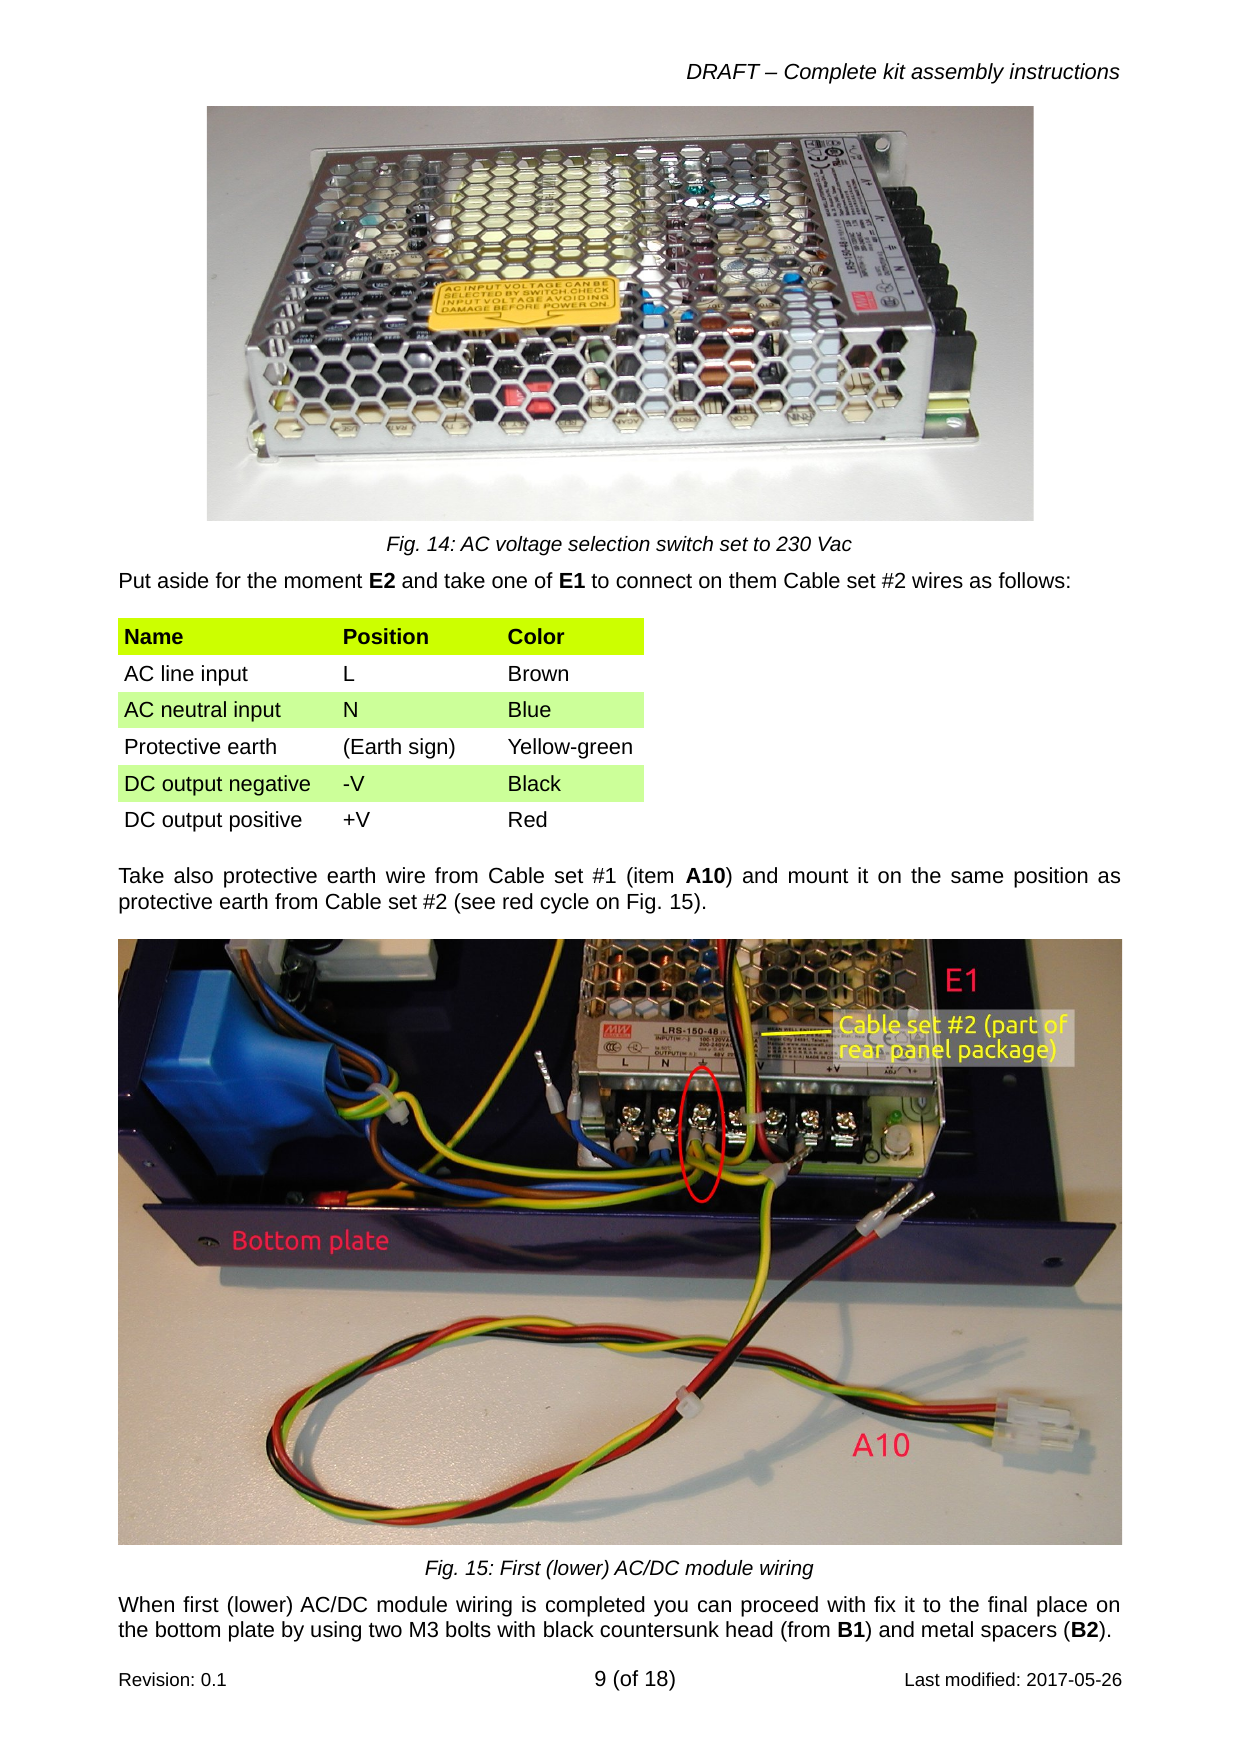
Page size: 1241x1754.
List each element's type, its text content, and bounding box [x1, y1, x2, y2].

text Take also protective earth wire from Cable set #1 (item A10) and mount it on the same position as protective earth from Cable set #2 (see red cycle on Fig. 15). [118, 863, 1122, 914]
picture [206, 106, 1034, 521]
table_cell Protective earth [118, 728, 337, 765]
table_header Name [118, 618, 337, 655]
table_cell DC output positive [118, 802, 337, 838]
table_cell Yellow-green [502, 728, 644, 765]
table_cell DC output negative [118, 765, 337, 802]
table_cell +V [337, 802, 502, 838]
table_cell Red [502, 802, 644, 838]
text Fig. 15: First (lower) AC/DC module wiring [118, 1545, 1122, 1580]
table_header Color [502, 618, 644, 655]
table_cell AC neutral input [118, 692, 337, 728]
table_cell N [337, 692, 502, 728]
table_header Position [337, 618, 502, 655]
table_cell L [337, 655, 502, 692]
text Put aside for the moment E2 and take one of E1 to connect on them Cable set #2 wires as follows: [118, 106, 1122, 593]
table_cell Brown [502, 655, 644, 692]
text When first (lower) AC/DC module wiring is completed you can proceed with fix it to the final place on the bottom plate by using two M3 bolts with black countersunk head (from B1) and metal spacers (B2). [118, 1580, 1122, 1642]
table_cell -V [337, 765, 502, 802]
text Fig. 14: AC voltage selection switch set to 230 Vac [207, 521, 1033, 556]
table_cell AC line input [118, 655, 337, 692]
picture [118, 939, 1123, 1545]
table_cell (Earth sign) [337, 728, 502, 765]
table_cell Blue [502, 692, 644, 728]
table_cell Black [502, 765, 644, 802]
